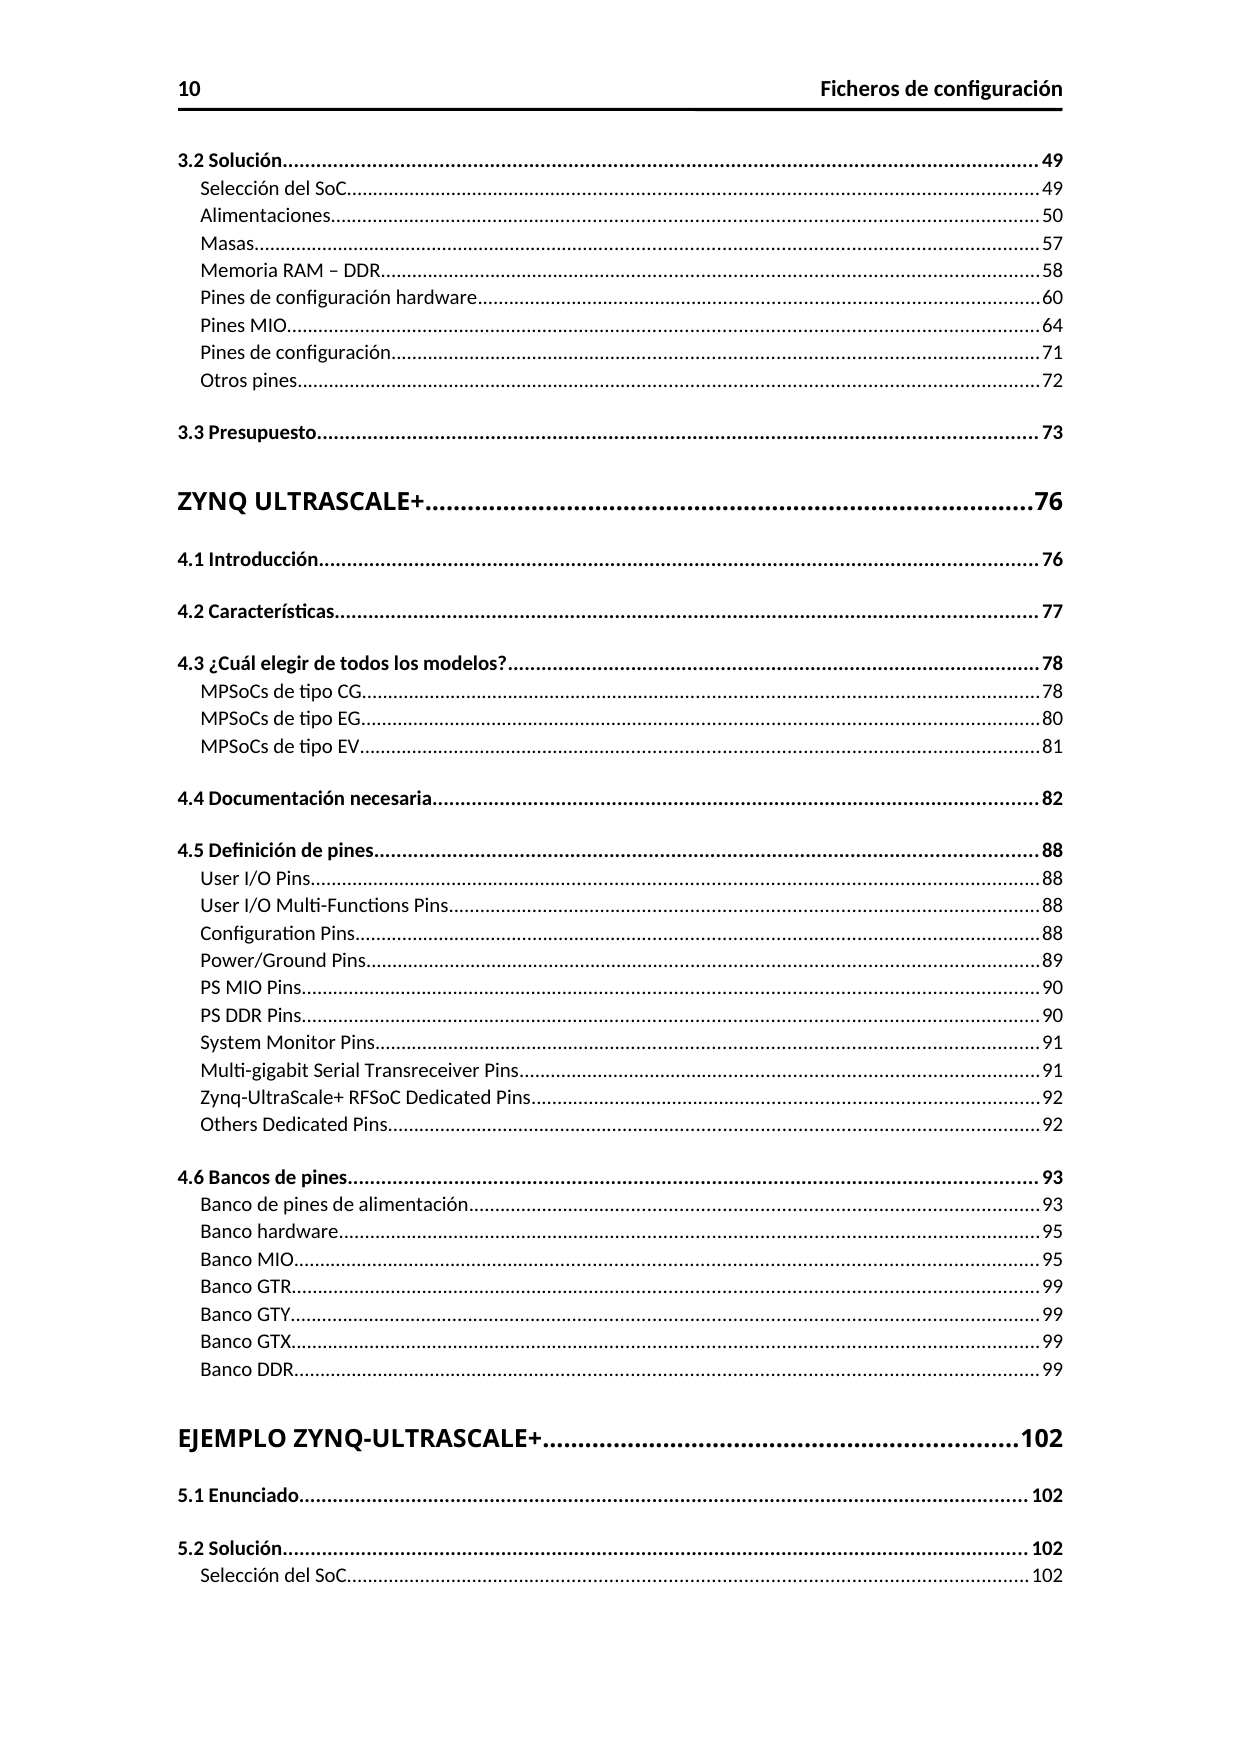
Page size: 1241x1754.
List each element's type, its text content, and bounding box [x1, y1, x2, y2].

text Memoria RAM – DDR 58 [200, 257, 1063, 283]
text PS DDR Pins 90 [200, 1002, 1063, 1027]
text Selección del SoC 102 [200, 1562, 1063, 1588]
text Power/Ground Pins 89 [200, 947, 1063, 973]
text Alimentaciones 50 [200, 202, 1063, 228]
text Banco de pines de alimentación 93 [200, 1191, 1063, 1217]
text Zynq UltraScale+ 76 [177, 484, 1063, 518]
text Banco MIO 95 [200, 1246, 1063, 1272]
text 3.2 Solución 49 [177, 148, 1063, 173]
text Configuration Pins 88 [200, 920, 1063, 945]
text 5.2 Solución 102 [177, 1535, 1063, 1560]
text Selección del SoC 49 [200, 175, 1063, 200]
text Banco DDR 99 [200, 1356, 1063, 1381]
text PS MIO Pins 90 [200, 974, 1063, 1000]
text Multi-gigabit Serial Transreceiver Pins 91 [200, 1057, 1063, 1082]
text Banco GTY 99 [200, 1301, 1063, 1326]
text 4.2 Características 77 [177, 598, 1063, 624]
text System Monitor Pins 91 [200, 1029, 1063, 1055]
text 4.3 ¿Cuál elegir de todos los modelos? 78 [177, 651, 1063, 676]
text Banco hardware 95 [200, 1219, 1063, 1244]
text Otros pines 72 [200, 367, 1063, 392]
text Pines MIO 64 [200, 312, 1063, 337]
text 4.5 Definición de pines 88 [177, 838, 1063, 863]
text 4.1 Introducción 76 [177, 546, 1063, 571]
text 4.6 Bancos de pines 93 [177, 1164, 1063, 1189]
text Masas 57 [200, 230, 1063, 255]
text User I/O Multi-Functions Pins 88 [200, 892, 1063, 918]
text Zynq-UltraScale+ RFSoC Dedicated Pins 92 [200, 1084, 1063, 1109]
text Pines de configuración hardware 60 [200, 284, 1063, 310]
text Pines de configuración 71 [200, 339, 1063, 365]
text 3.3 Presupuesto 73 [177, 419, 1063, 444]
text 4.4 Documentación necesaria 82 [177, 785, 1063, 811]
text MPSoCs de tipo EG 80 [200, 705, 1063, 731]
text Banco GTR 99 [200, 1273, 1063, 1299]
text MPSoCs de tipo CG 78 [200, 678, 1063, 703]
text User I/O Pins 88 [200, 865, 1063, 890]
text 5.1 Enunciado 102 [177, 1482, 1063, 1508]
text MPSoCs de tipo EV 81 [200, 733, 1063, 758]
text Banco GTX 99 [200, 1328, 1063, 1354]
text Ejemplo Zynq-UltraScale+ 102 [177, 1421, 1063, 1455]
text Others Dedicated Pins 92 [200, 1112, 1063, 1137]
